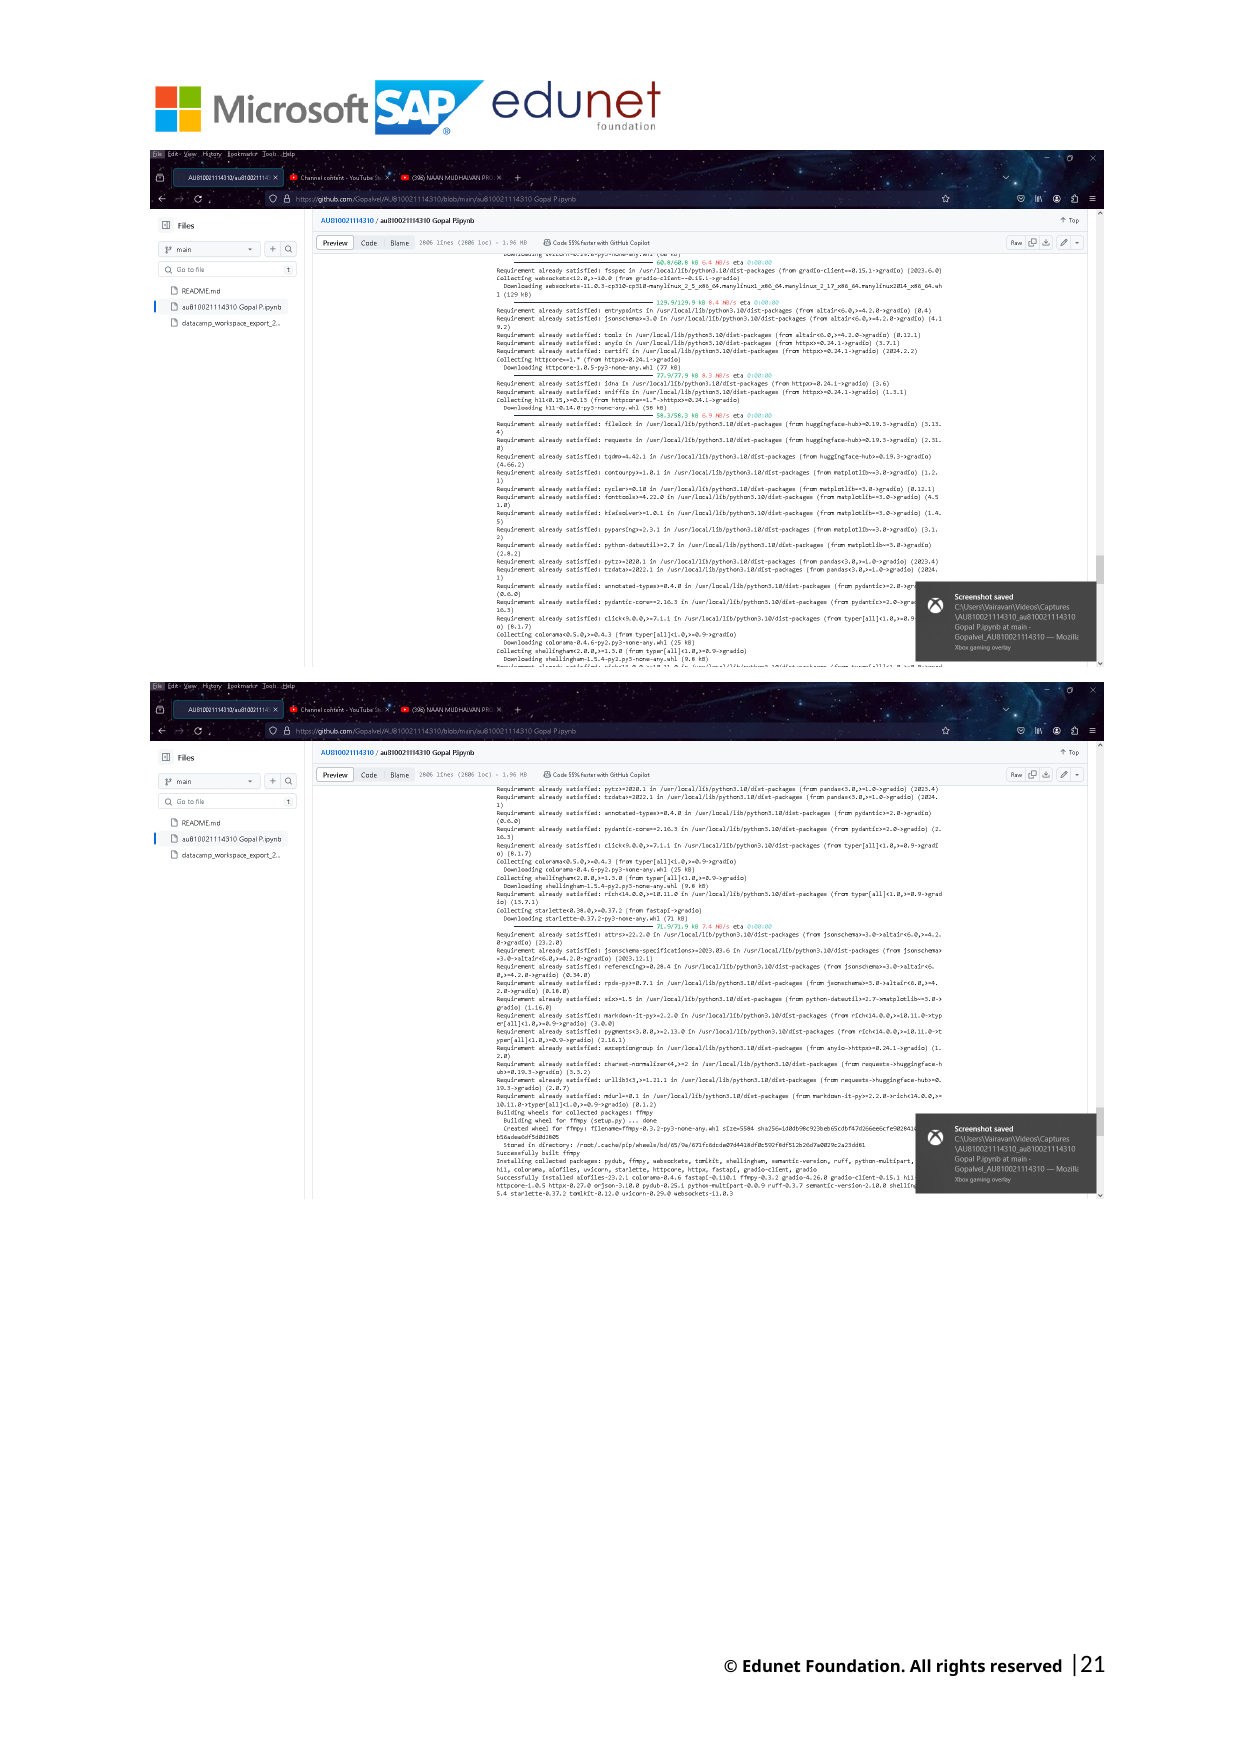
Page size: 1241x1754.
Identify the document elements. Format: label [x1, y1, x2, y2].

picture [150, 150, 1104, 667]
picture [150, 682, 1104, 1199]
picture [150, 75, 668, 136]
